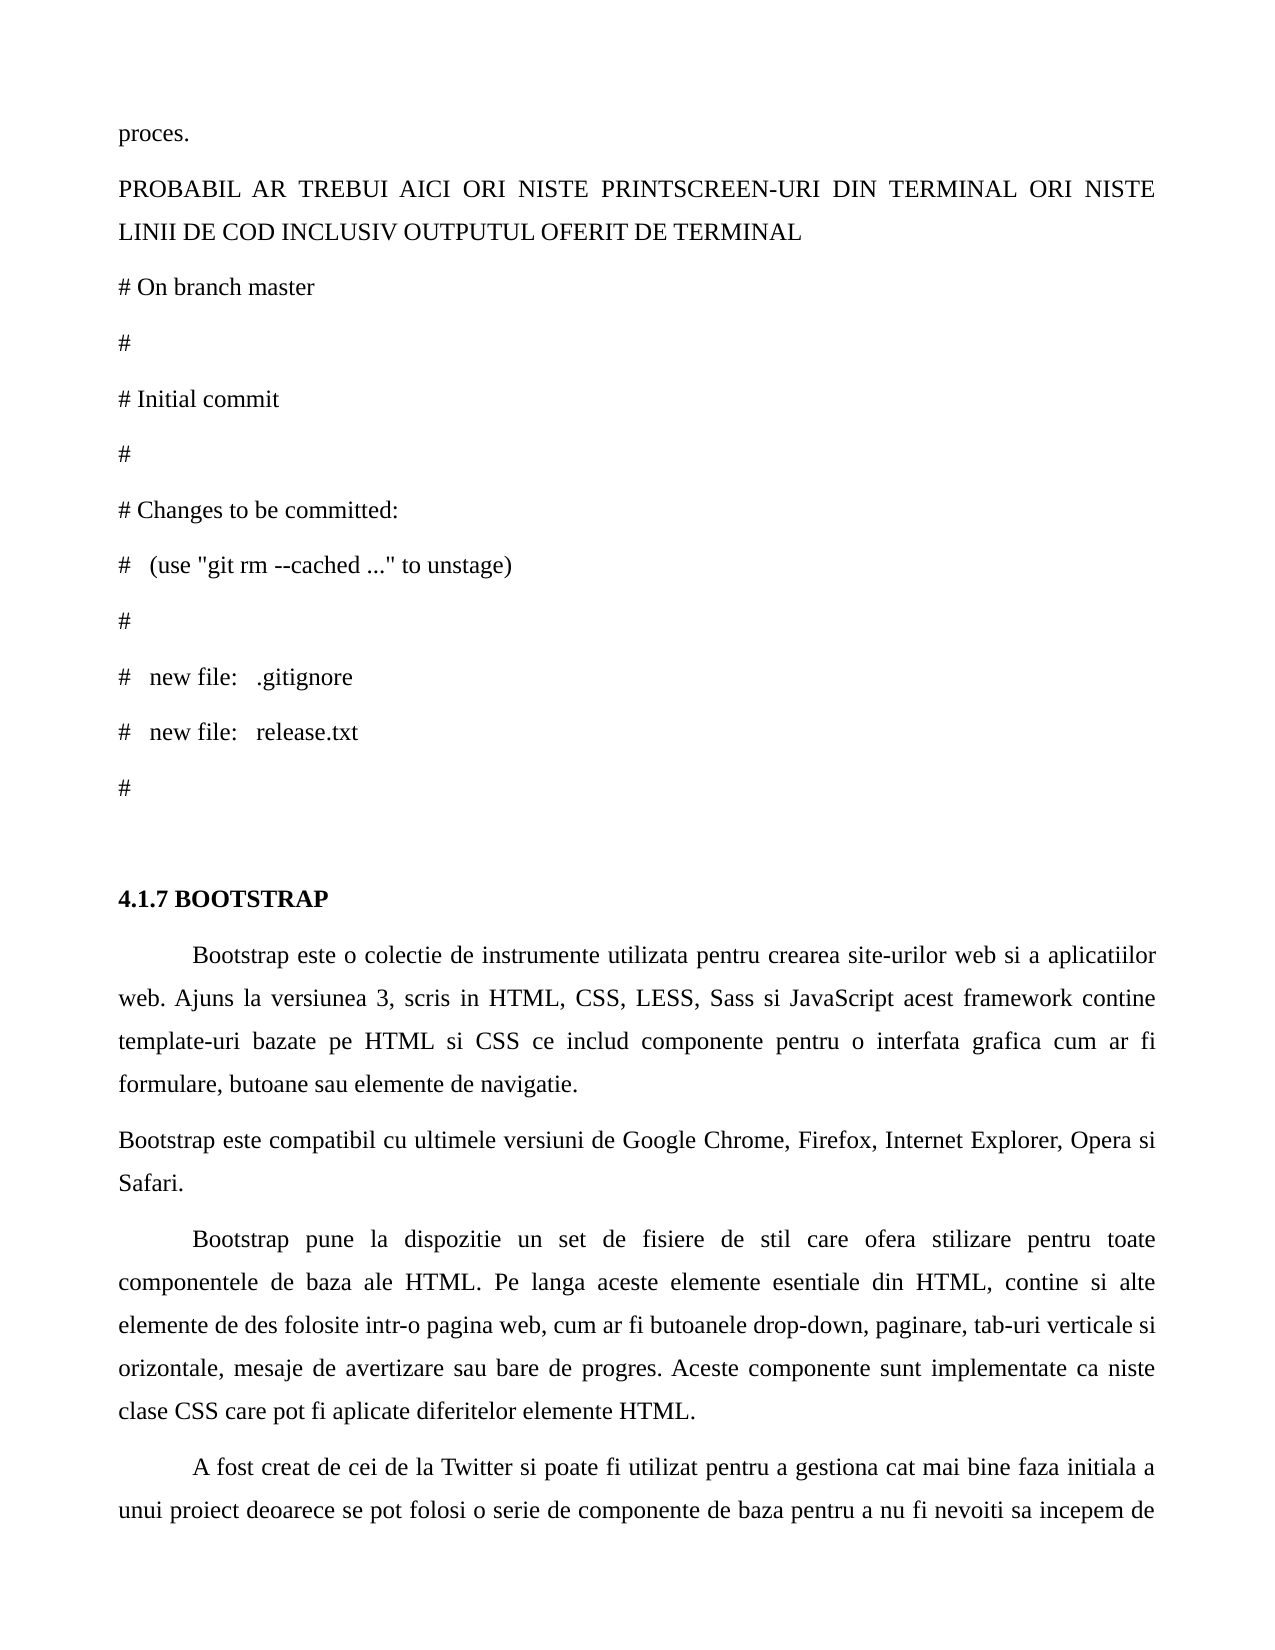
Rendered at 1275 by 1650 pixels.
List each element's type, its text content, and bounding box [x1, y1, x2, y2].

text # new file: release.txt [118, 717, 1157, 746]
text Bootstrap pune la dispozitie un set de fisiere de stil care ofera stilizare pentru toate componentele de baza ale HTML. Pe langa aceste elemente esentiale din HTML, contine si alte elemente de des folosite intr-o pagina web, cum ar fi butoanele drop-down, paginare, tab-uri verticale si orizontale, mesaje de avertizare sau bare de progres. Aceste componente sunt implementate ca niste clase CSS care pot fi aplicate diferitelor elemente HTML. [118, 1224, 1157, 1425]
text # (use "git rm --cached ..." to unstage) [118, 551, 1157, 579]
text # [118, 606, 1157, 635]
text # Initial commit [118, 384, 1157, 412]
text # On branch master [118, 272, 1157, 301]
text PROBABIL AR TREBUI AICI ORI NISTE PRINTSCREEN-URI DIN TERMINAL ORI NISTE LINII DE COD INCLUSIV OUTPUTUL OFERIT DE TERMINAL [118, 174, 1157, 246]
text # [118, 328, 1157, 357]
text # Changes to be committed: [118, 495, 1157, 524]
text A fost creat de cei de la Twitter si poate fi utilizat pentru a gestiona cat mai bine faza initiala a unui proiect deoarece se pot folosi o serie de componente de baza pentru a nu fi nevoiti sa incepem de [118, 1452, 1157, 1524]
text # [118, 439, 1157, 468]
text Bootstrap este compatibil cu ultimele versiuni de Google Chrome, Firefox, Internet Explorer, Opera si Safari. [118, 1125, 1157, 1197]
text # new file: .gitignore [118, 662, 1157, 691]
text proces. [118, 118, 1157, 147]
text # [118, 773, 1157, 802]
text 4.1.7 BOOTSTRAP [118, 884, 1157, 913]
text Bootstrap este o colectie de instrumente utilizata pentru crearea site-urilor web si a aplicatiilor web. Ajuns la versiunea 3, scris in HTML, CSS, LESS, Sass si JavaScript acest framework contine template-uri bazate pe HTML si CSS ce includ componente pentru o interfata grafica cum ar fi formulare, butoane sau elemente de navigatie. [118, 940, 1157, 1098]
